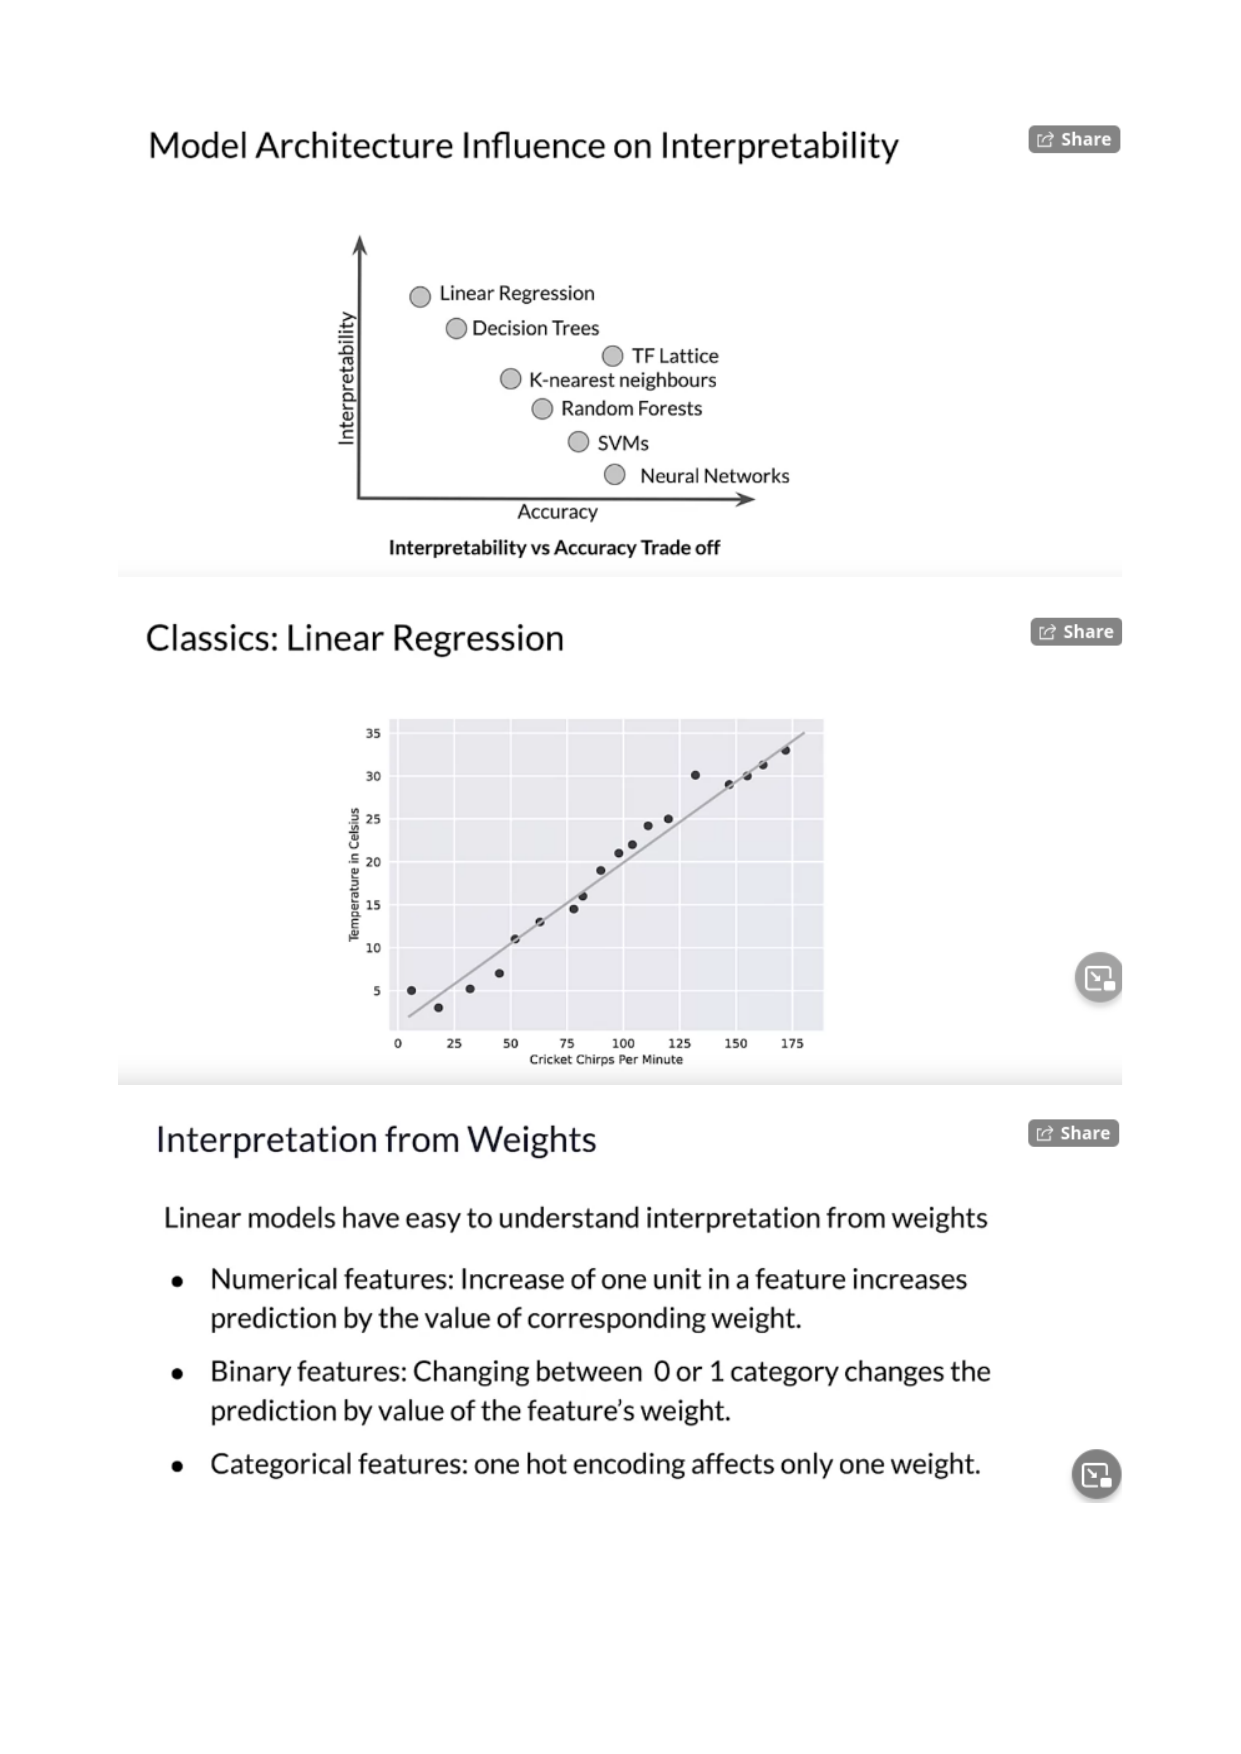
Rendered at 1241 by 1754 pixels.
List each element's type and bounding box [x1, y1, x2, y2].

picture [118, 118, 1123, 577]
picture [118, 605, 1123, 1085]
picture [118, 1112, 1123, 1503]
